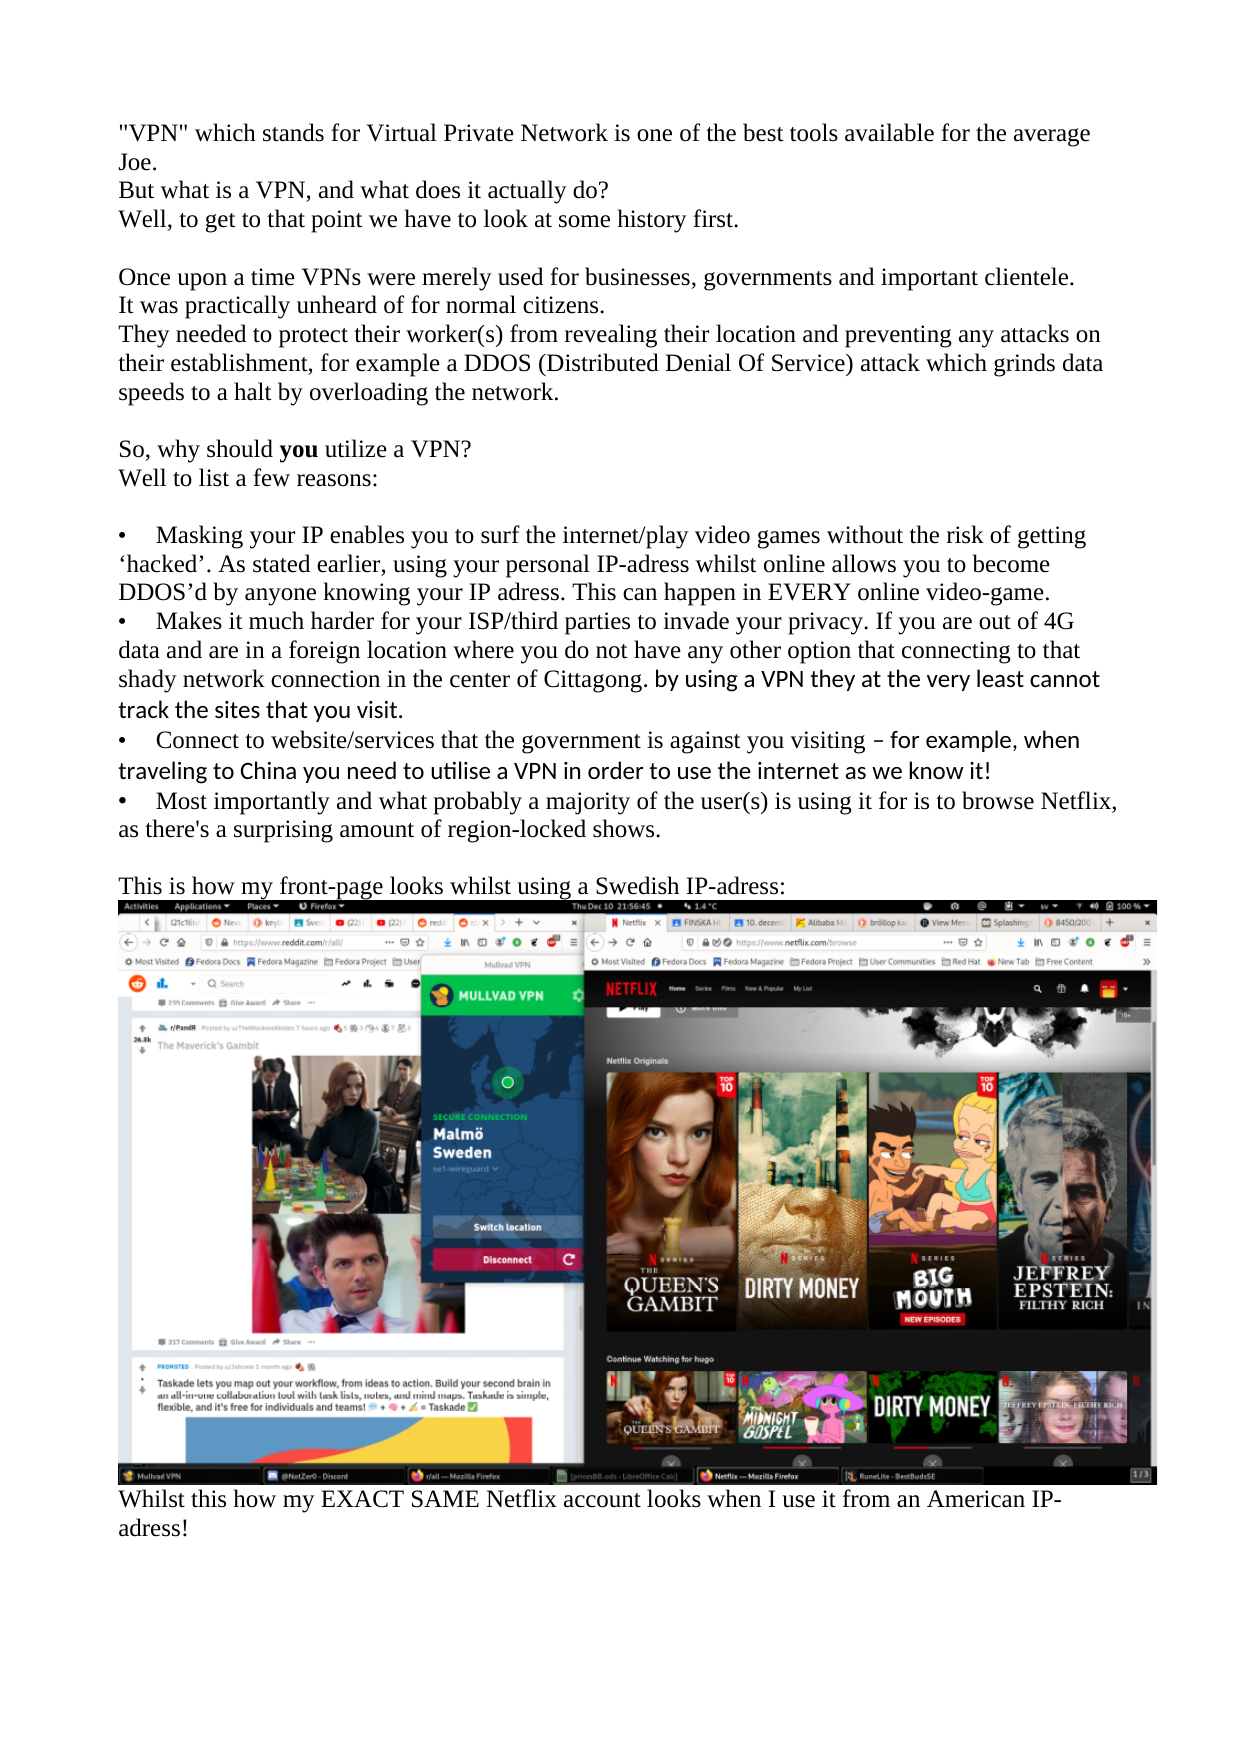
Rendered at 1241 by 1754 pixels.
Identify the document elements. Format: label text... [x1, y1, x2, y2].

list Makes it much harder for your ISP/third parties to invade your privacy. If you are out of 4G data and are in a foreign location where you do not have any other option that connecting to that shady network connection in the center of Cittagong. by using a VPN they at the very least cannot track the sites that you visit. [81, 606, 1122, 725]
text Well to list a few reasons: [118, 463, 1122, 492]
list Connect to website/services that the government is against you visiting – for example, when traveling to China you need to utilise a VPN in order to use the internet as we know it! [81, 725, 1122, 786]
text So, why should you utilize a VPN? [118, 434, 1122, 463]
text This is how my front-page looks whilst using a Swedish IP-adress: [118, 871, 1122, 900]
text Whilst this how my EXACT SAME Netflix account looks when I use it from an American IP-adress! [118, 1485, 1122, 1570]
text "VPN" which stands for Virtual Private Network is one of the best tools available for the average Joe. But what is a VPN, and what does it actually do? Well, to get to that point we have to look at some history first. Once upon a time VPNs were merely used for businesses, governments and important clientele. It was practically unheard of for normal citizens. They needed to protect their worker(s) from revealing their location and preventing any attacks on their establishment, for example a DDOS (Distributed Denial Of Service) attack which grinds data speeds to a halt by overloading the network. [118, 118, 1122, 434]
list Masking your IP enables you to surf the internet/play video games without the risk of getting ‘hacked’. As stated earlier, using your personal IP-adress whilst online allows you to become DDOS’d by anyone knowing your IP adress. This can happen in EVERY online video-game. [81, 520, 1122, 606]
list Most importantly and what probably a majority of the user(s) is using it for is to browse Netflix, as there's a surprising amount of region-locked shows. [81, 786, 1122, 843]
